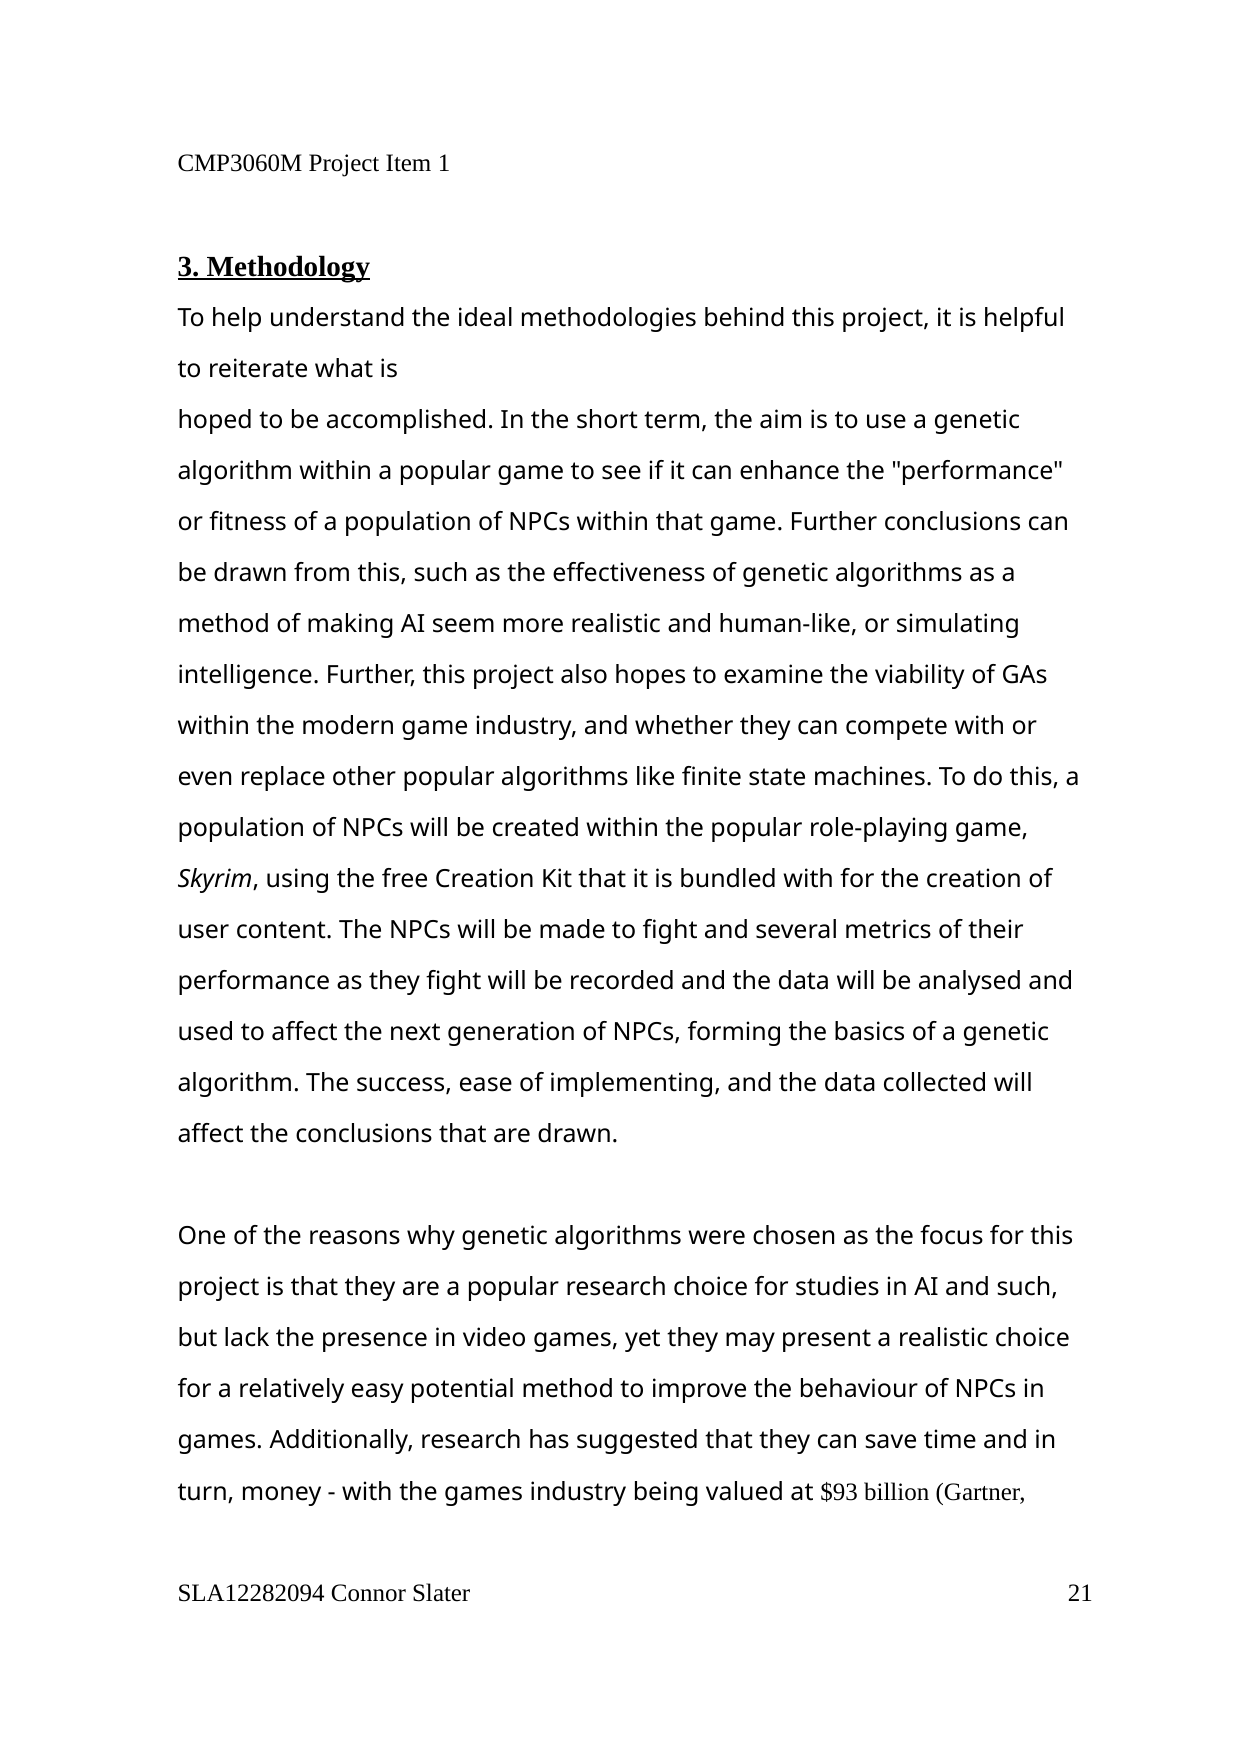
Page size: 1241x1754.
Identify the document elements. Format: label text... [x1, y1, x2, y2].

text hoped to be accomplished. In the short term, the aim is to use a genetic algorithm within a popular game to see if it can enhance the "performance" or fitness of a population of NPCs within that game. Further conclusions can be drawn from this, such as the effectiveness of genetic algorithms as a method of making AI seem more realistic and human-like, or simulating intelligence. Further, this project also hopes to examine the viability of GAs within the modern game industry, and whether they can compete with or even replace other popular algorithms like finite state machines. To do this, a population of NPCs will be created within the popular role-playing game, Skyrim, using the free Creation Kit that it is bundled with for the creation of user content. The NPCs will be made to fight and several metrics of their performance as they fight will be recorded and the data will be analysed and used to affect the next generation of NPCs, forming the basics of a genetic algorithm. The success, ease of implementing, and the data collected will affect the conclusions that are drawn. [177, 401, 1093, 1150]
text One of the reasons why genetic algorithms were chosen as the focus for this project is that they are a popular research choice for studies in AI and such, but lack the presence in video games, yet they may present a realistic choice for a relatively easy potential method to improve the behaviour of NPCs in games. Additionally, research has suggested that they can save time and in turn, money - with the games industry being valued at $93 billion (Gartner, [177, 1218, 1093, 1507]
text 3. Methodology [177, 249, 1093, 282]
text To help understand the ideal methodologies behind this project, it is helpful to reiterate what is [177, 299, 1093, 384]
